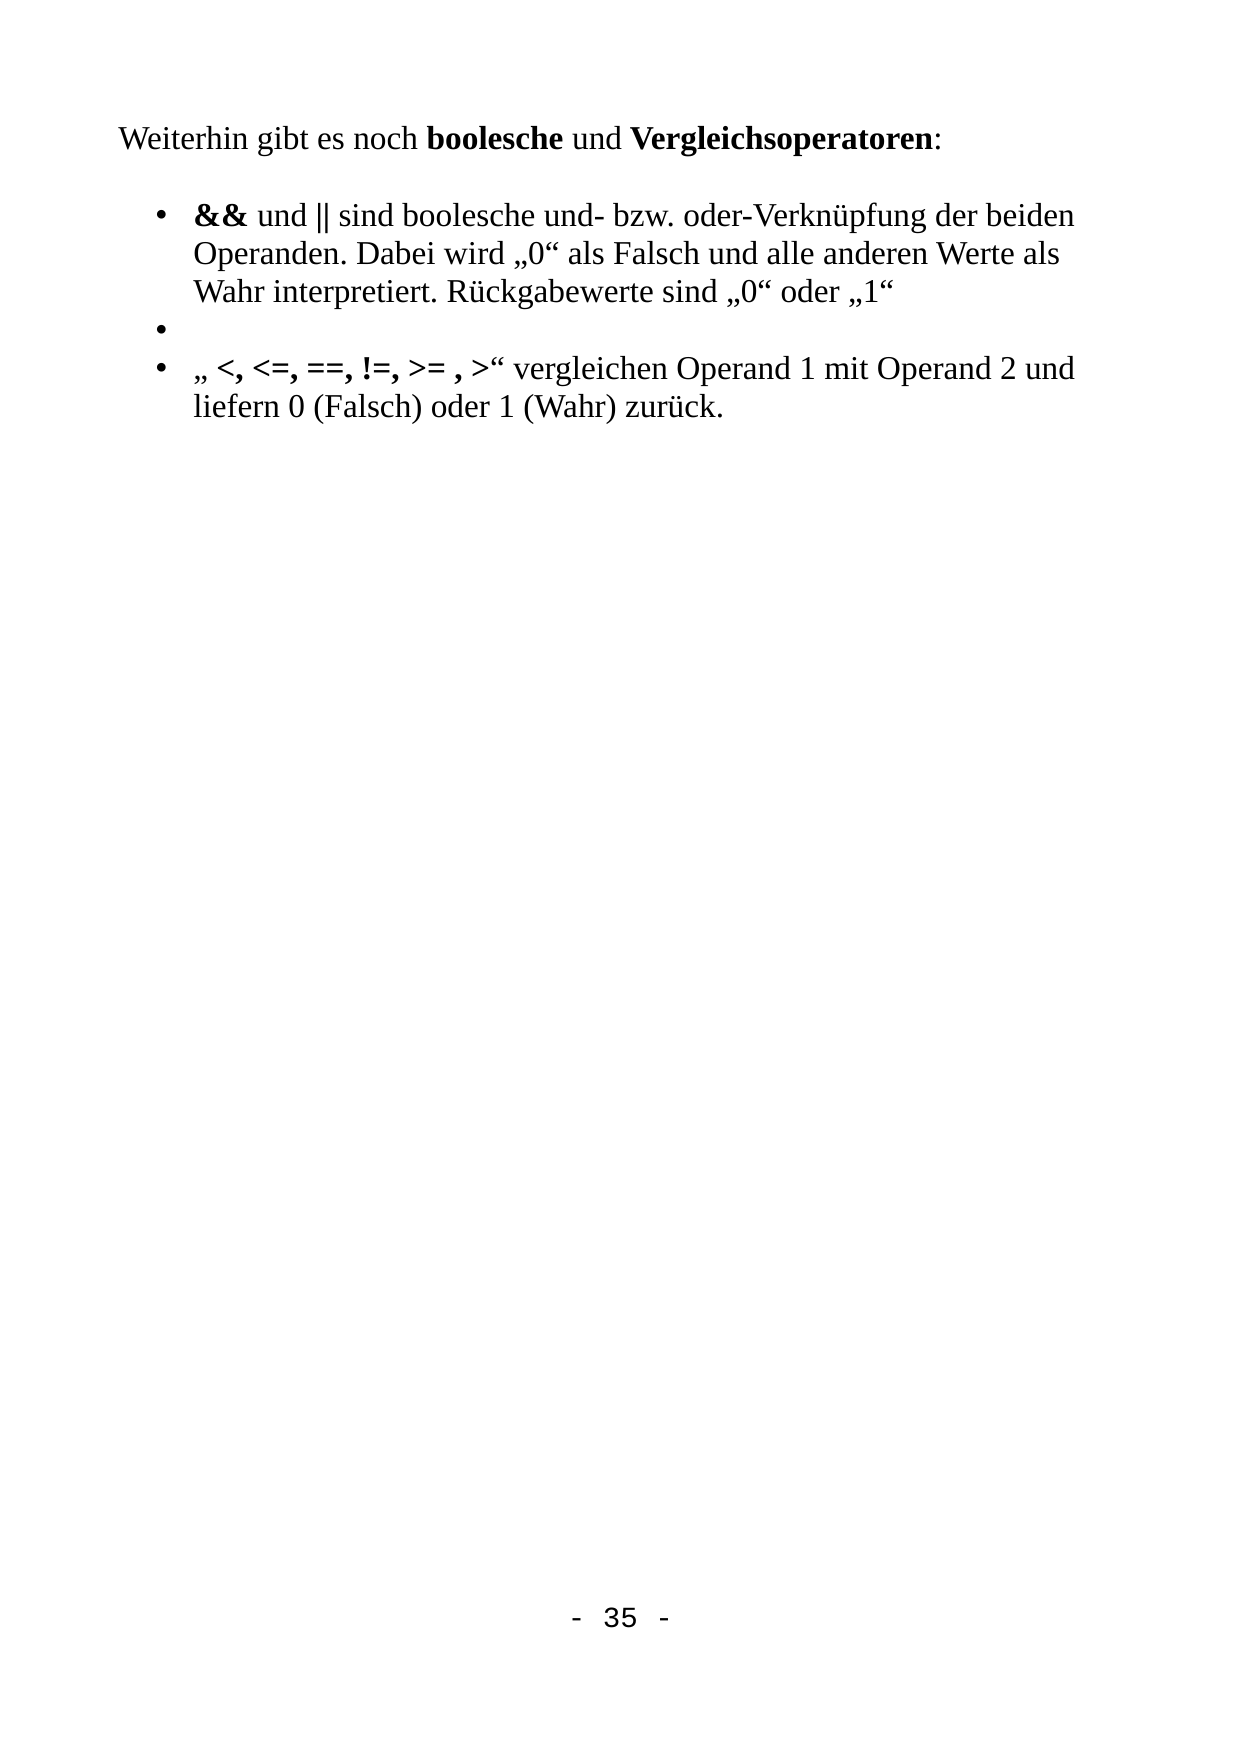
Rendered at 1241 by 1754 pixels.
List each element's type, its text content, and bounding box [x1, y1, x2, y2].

text Weiterhin gibt es noch boolesche und Vergleichsoperatoren: [118, 118, 1122, 156]
list „ <, <=, ==, !=, >= , >“ vergleichen Operand 1 mit Operand 2 und liefern 0 (Falsch) oder 1 (Wahr) zurück. [156, 348, 1122, 425]
list && und || sind boolesche und- bzw. oder-Verknüpfung der beiden Operanden. Dabei wird „0“ als Falsch und alle anderen Werte als Wahr interpretiert. Rückgabewerte sind „0“ oder „1“ [156, 195, 1122, 310]
